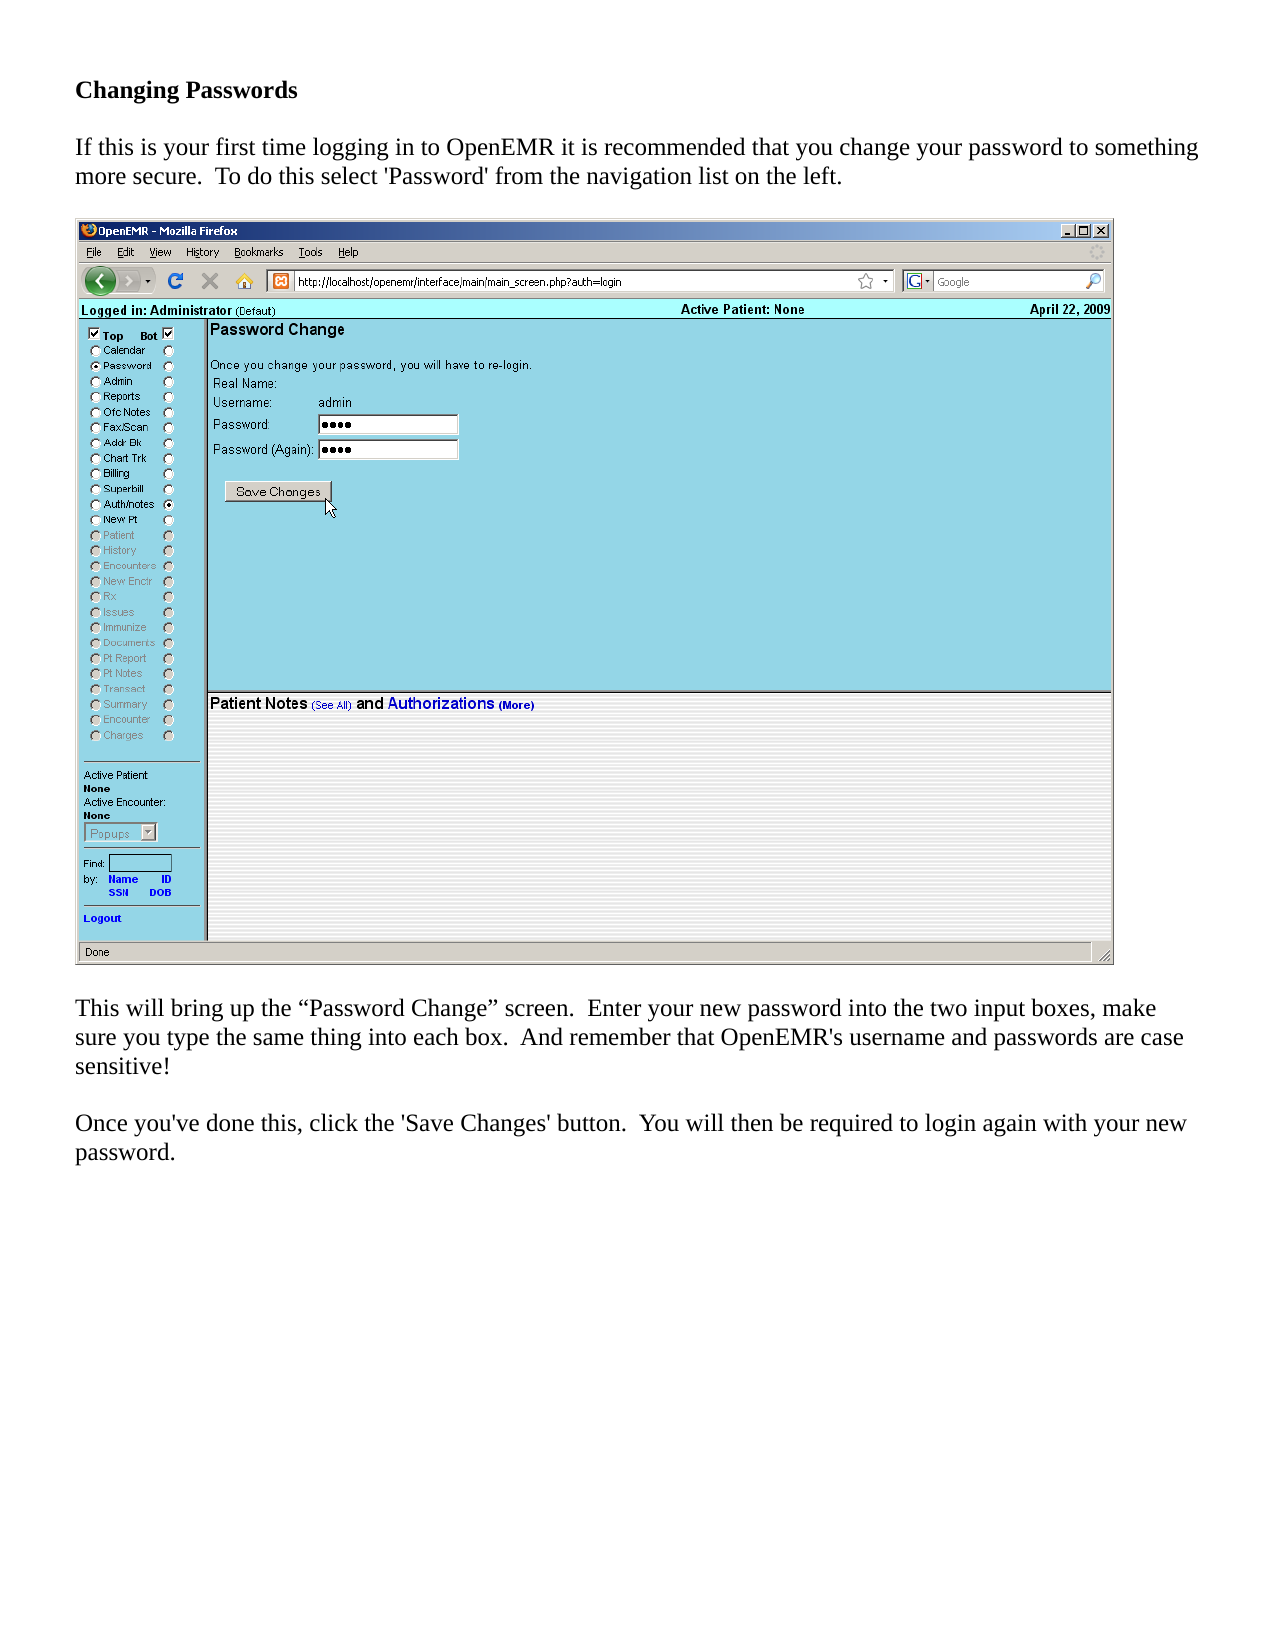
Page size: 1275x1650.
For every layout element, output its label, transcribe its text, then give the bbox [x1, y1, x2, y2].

text Once you've done this, click the 'Save Changes' button. You will then be required to login again with your new password. [75, 1108, 1200, 1166]
text Changing Passwords [75, 75, 1200, 104]
text This will bring up the “Password Change” screen. Enter your new password into the two input boxes, make sure you type the same thing into each box. And remember that OpenEMR's username and passwords are case sensitive! [75, 993, 1200, 1079]
picture [75, 218, 1114, 965]
text If this is your first time logging in to OpenEMR it is recommended that you change your password to something more secure. To do this select 'Password' from the navigation list on the left. [75, 132, 1200, 190]
